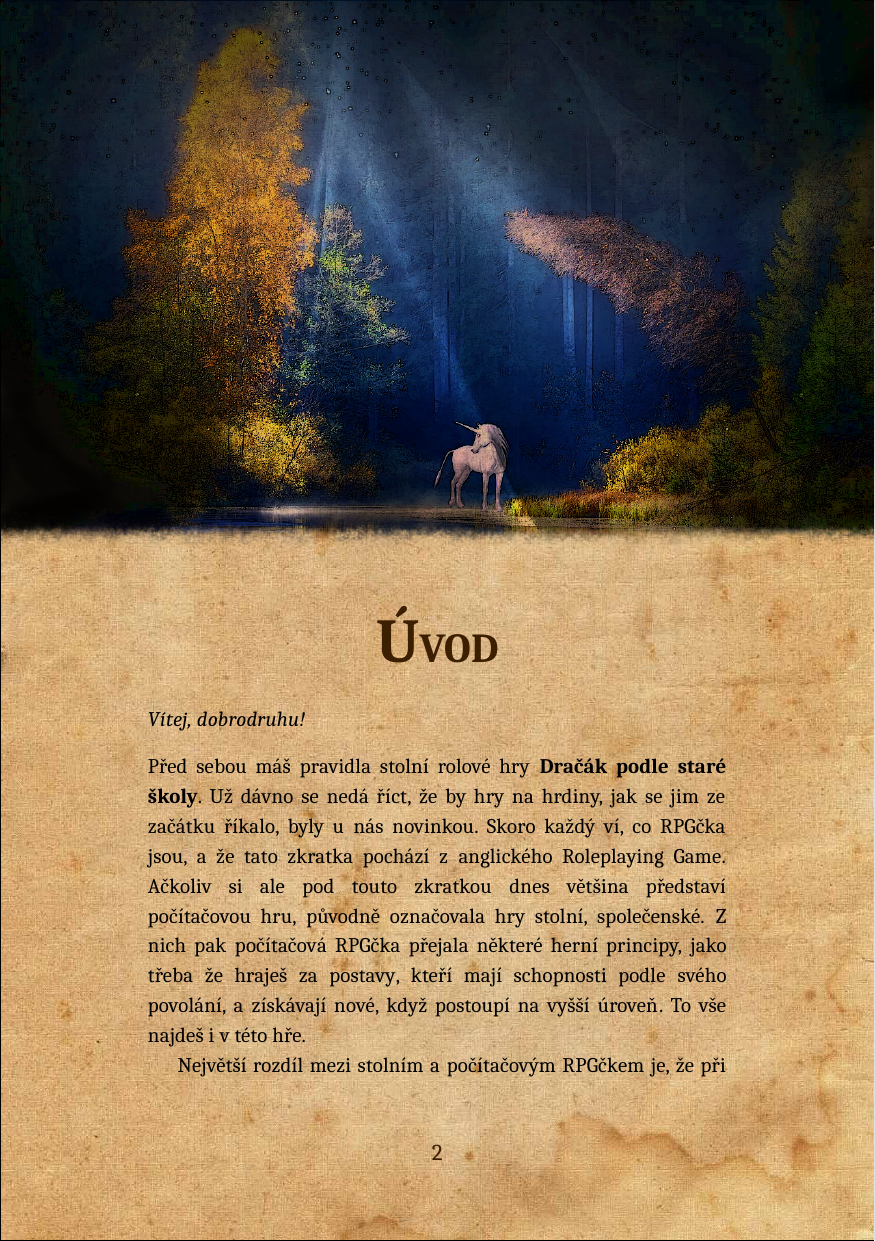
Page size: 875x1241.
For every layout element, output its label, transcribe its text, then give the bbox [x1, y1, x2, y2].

picture [0, 0, 874, 1240]
subtitle Úvod [148, 547, 726, 678]
text Vítej, dobrodruhu! [148, 707, 726, 731]
text Před sebou máš pravidla stolní rolové hry Dračák podle staré školy. Už dávno se nedá říct, že by hry na hrdiny, jak se jim ze začátku říkalo, byly u⁠ nás novinkou. Skoro každý ví, co RPGčka jsou, a⁠ že tato zkratka pochází z⁠ anglického Roleplaying Game. Ačkoliv si ale pod touto zkratkou dnes většina představí počítačovou hru, původně označovala hry stolní, společenské. Z⁠ nich pak počítačová RPGčka přejala některé herní principy, jako třeba že hraješ za postavy, kteří mají schopnosti podle svého povolání, a⁠ získávají nové, když postoupí na vyšší úroveň. To vše najdeš i⁠ v⁠ této hře. Největší rozdíl mezi stolním a⁠ počítačovým RPGčkem je, že při [148, 755, 726, 1078]
